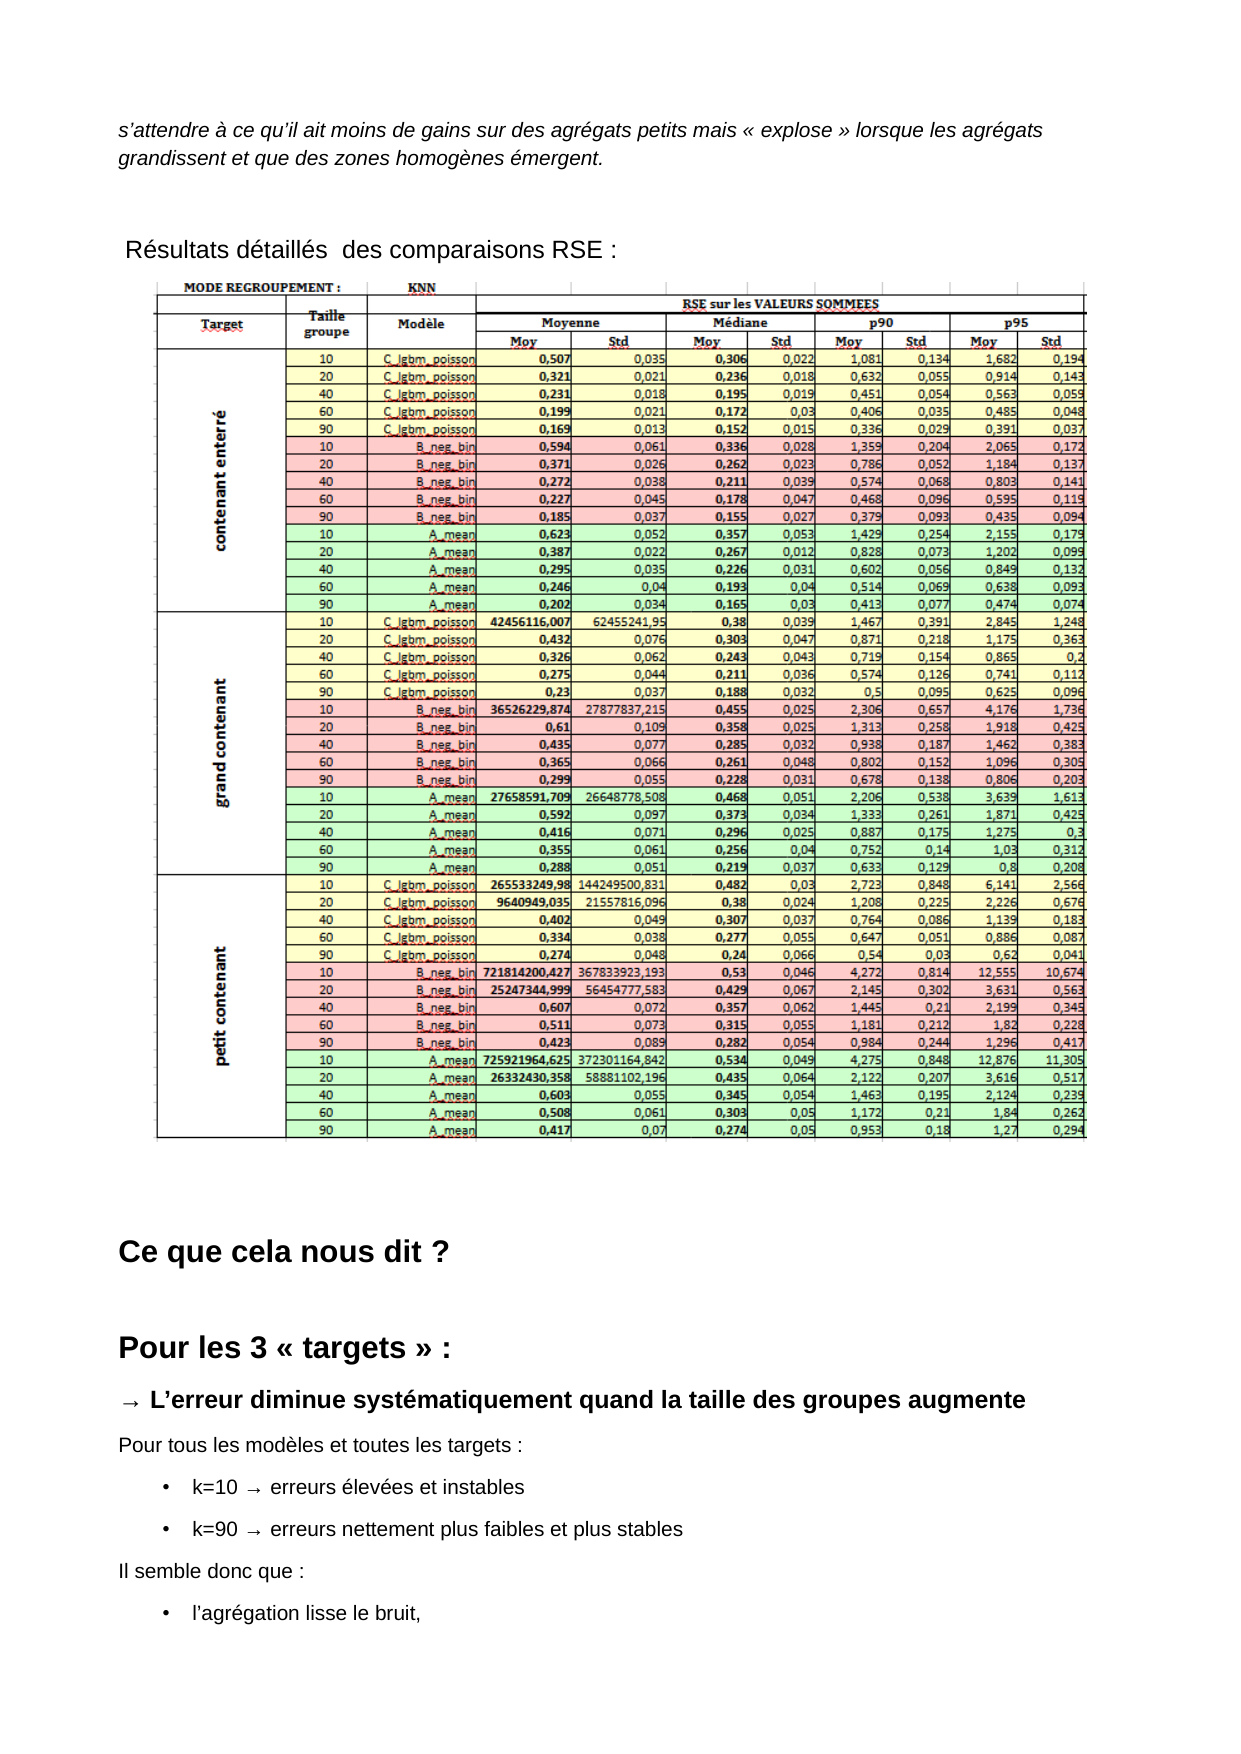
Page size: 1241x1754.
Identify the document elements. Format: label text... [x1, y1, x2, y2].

picture [153, 282, 1087, 1142]
text Résultats détaillés des comparaisons RSE : [118, 235, 1122, 264]
text Pour tous les modèles et toutes les targets : [118, 1433, 1122, 1457]
text s’attendre à ce qu’il ait moins de gains sur des agrégats petits mais « explose » lorsque les agrégats grandissent et que des zones homogènes émergent. [118, 118, 1122, 169]
list k=90 → erreurs nettement plus faibles et plus stables [162, 1517, 1122, 1541]
list k=10 → erreurs élevées et instables [162, 1475, 1122, 1499]
text Pour les 3 « targets » : [118, 1329, 1122, 1365]
subtitle Ce que cela nous dit ? [118, 1233, 1122, 1269]
text Il semble donc que : [118, 1559, 1122, 1583]
subtitle → L’erreur diminue systématiquement quand la taille des groupes augmente [118, 1385, 1122, 1414]
list l’agrégation lisse le bruit, [162, 1601, 1122, 1625]
